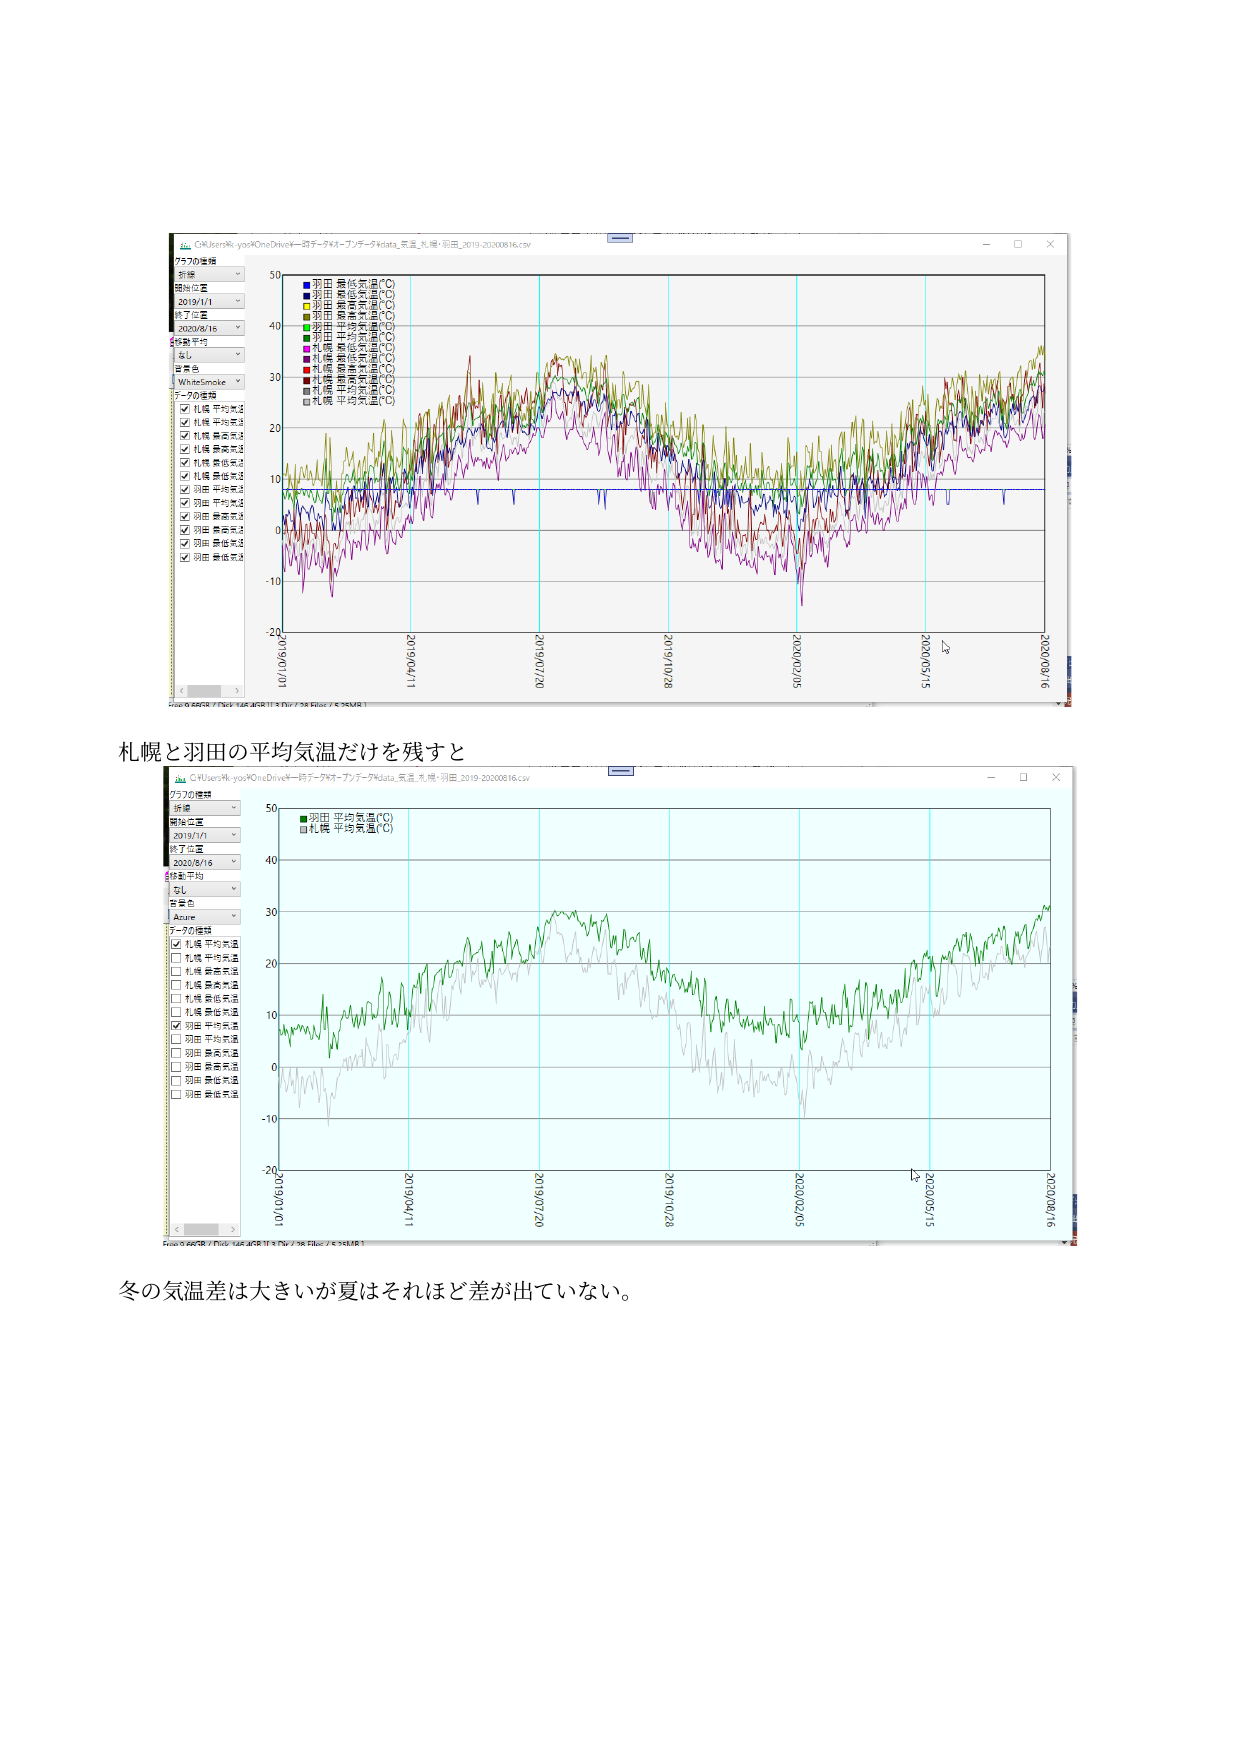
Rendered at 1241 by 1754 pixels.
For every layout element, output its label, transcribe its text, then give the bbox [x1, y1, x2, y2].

picture [163, 766, 1078, 1246]
text 札幌と羽田の平均気温だけを残すと [118, 735, 1122, 767]
picture [168, 233, 1072, 707]
text 冬の気温差は大きいが夏はそれほど差が出ていない。 [118, 1274, 1122, 1306]
